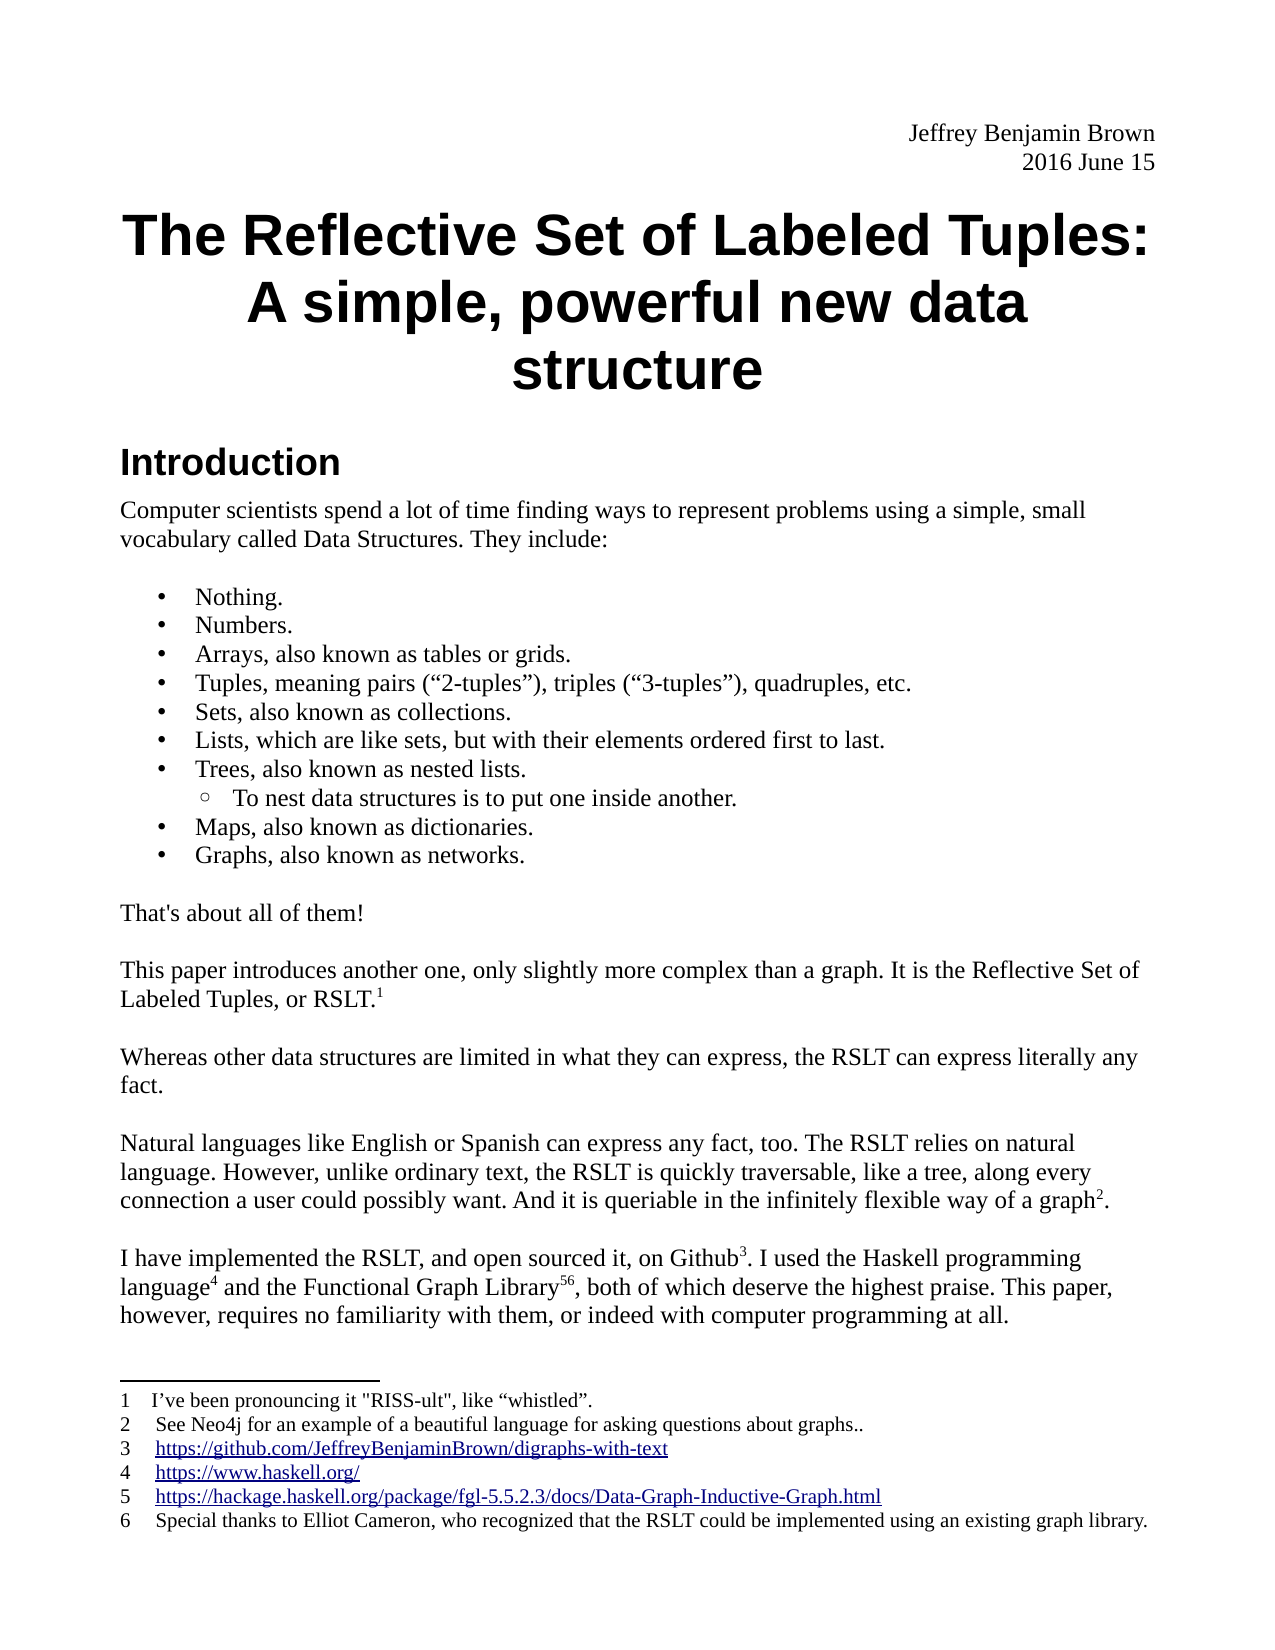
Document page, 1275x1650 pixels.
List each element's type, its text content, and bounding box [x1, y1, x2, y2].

list Nothing. [157, 582, 1155, 611]
text Computer scientists spend a lot of time finding ways to represent problems using a simple, small vocabulary called Data Structures. They include: [120, 496, 1155, 553]
list Numbers. [157, 611, 1155, 639]
text See Neo4j for an example of a beautiful language for asking questions about graphs.. [120, 1412, 1155, 1436]
text Special thanks to Elliot Cameron, who recognized that the RSLT could be implemented using an existing graph library. [120, 1508, 1155, 1532]
list Arrays, also known as tables or grids. [157, 639, 1155, 668]
list Graphs, also known as networks. [157, 841, 1155, 869]
list Trees, also known as nested lists. [157, 754, 1155, 783]
text Natural languages like English or Spanish can express any fact, too. The RSLT relies on natural language. However, unlike ordinary text, the RSLT is quickly traversable, like a tree, along every connection a user could possibly want. And it is queriable in the infinitely flexible way of a graph. [120, 1128, 1155, 1214]
text https://www.haskell.org/ [120, 1460, 1155, 1484]
title The Reflective Set of Labeled Tuples: A simple, powerful new data structure [120, 201, 1155, 402]
text Jeffrey Benjamin Brown 2016 June 15 [120, 118, 1155, 176]
text https://hackage.haskell.org/package/fgl-5.5.2.3/docs/Data-Graph-Inductive-Graph.html [120, 1484, 1155, 1508]
list Sets, also known as collections. [157, 697, 1155, 726]
list Lists, which are like sets, but with their elements ordered first to last. [157, 726, 1155, 754]
text That's about all of them! [120, 898, 1155, 927]
list Tuples, meaning pairs (“2-tuples”), triples (“3-tuples”), quadruples, etc. [157, 668, 1155, 697]
text This paper introduces another one, only slightly more complex than a graph. It is the Reflective Set of Labeled Tuples, or RSLT. [120, 956, 1155, 1013]
text I have implemented the RSLT, and open sourced it, on Github. I used the Haskell programming language and the Functional Graph Library, both of which deserve the highest praise. This paper, however, requires no familiarity with them, or indeed with computer programming at all. [120, 1243, 1155, 1329]
subtitle Introduction [120, 439, 1155, 483]
list Maps, also known as dictionaries. [157, 812, 1155, 841]
text I’ve been pronouncing it "RISS-ult", like “whistled”. [120, 1387, 1155, 1412]
text Whereas other data structures are limited in what they can express, the RSLT can express literally any fact. [120, 1042, 1155, 1099]
text https://github.com/JeffreyBenjaminBrown/digraphs-with-text [120, 1436, 1155, 1460]
list To nest data structures is to put one inside another. [195, 783, 1155, 812]
